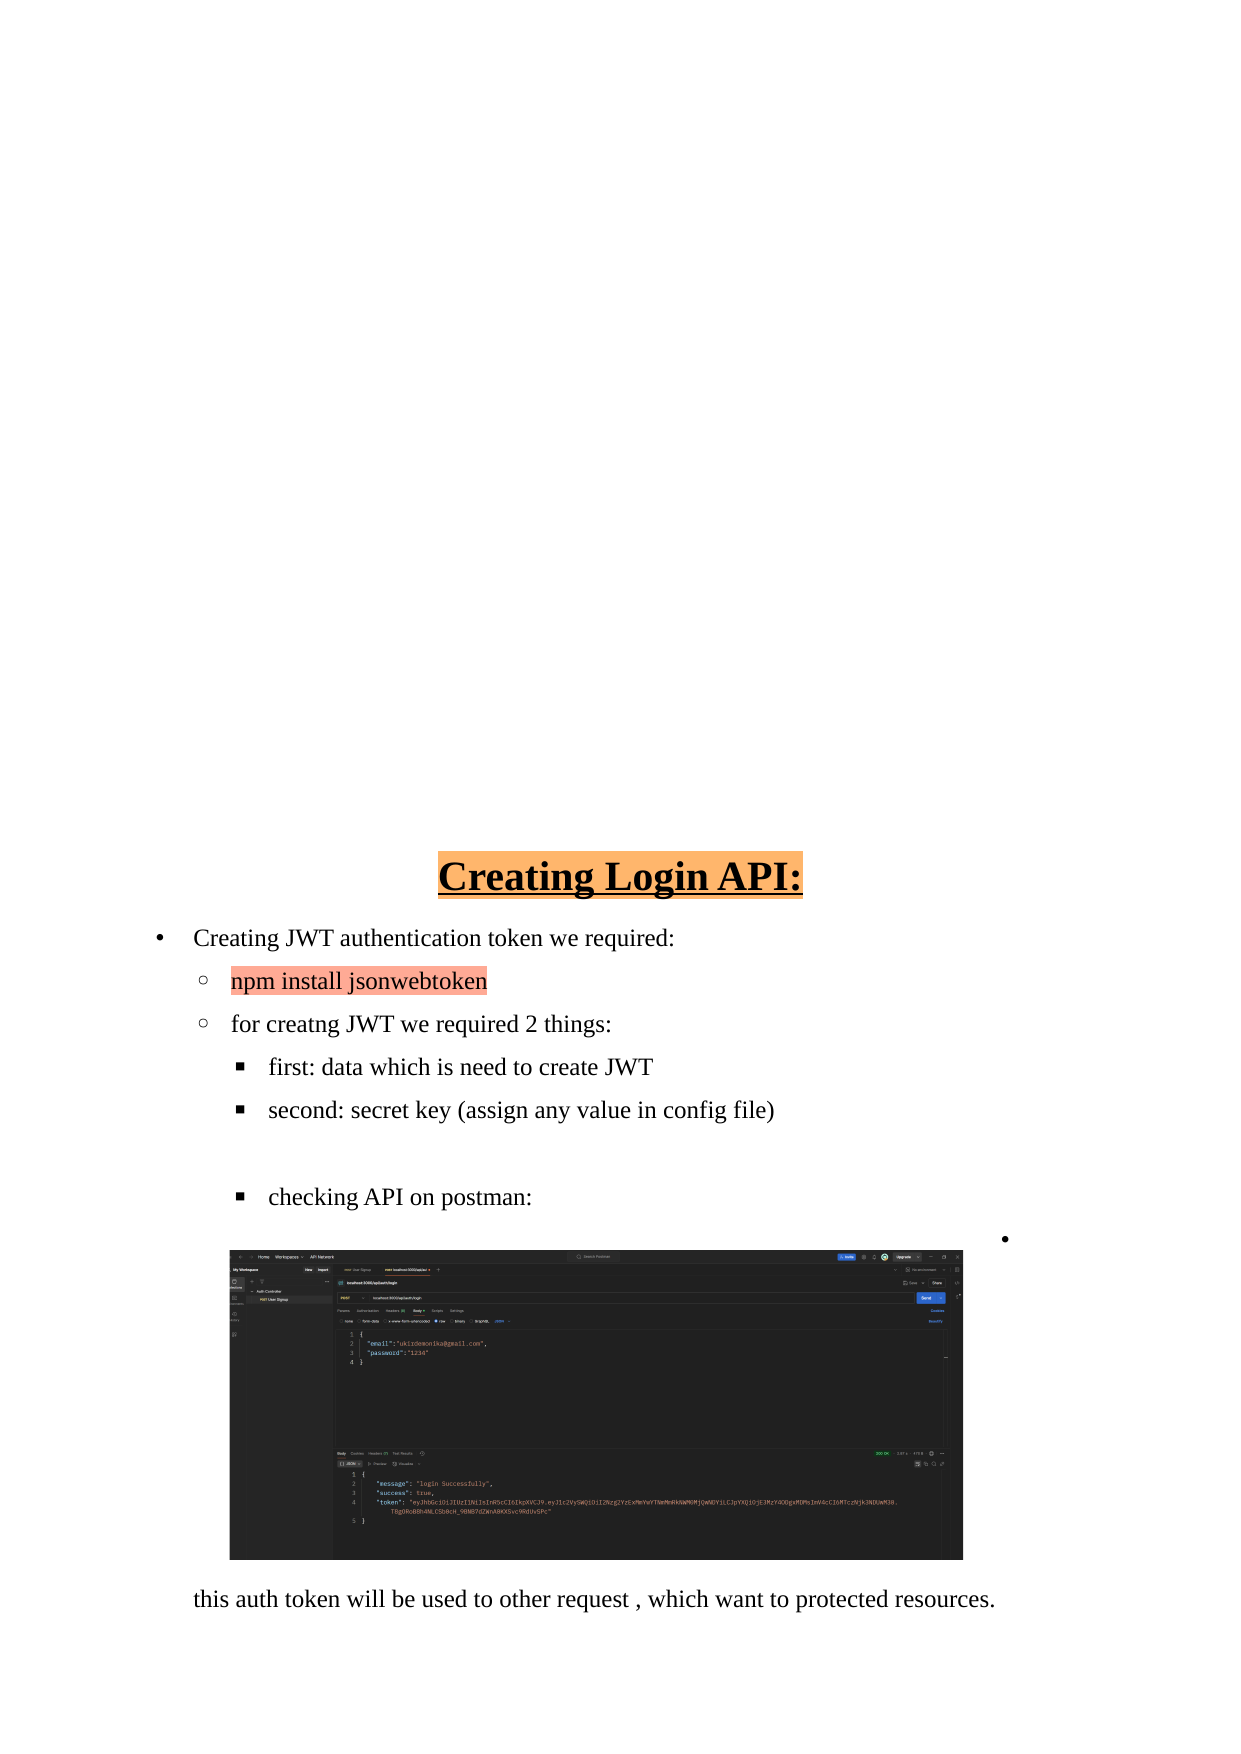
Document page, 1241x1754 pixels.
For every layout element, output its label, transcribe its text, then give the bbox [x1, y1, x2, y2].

list npm install jsonwebtoken [193, 966, 1122, 995]
list second: secret key (assign any value in config file) [231, 1096, 1122, 1124]
list checking API on postman: [231, 1182, 1122, 1211]
text Creating Login API: [118, 851, 1122, 899]
list this auth token will be used to other request , which want to protected resources. [156, 1225, 1122, 1613]
list Creating JWT authentication token we required: [156, 923, 1122, 952]
list for creatng JWT we required 2 things: [193, 1009, 1122, 1038]
list first: data which is need to create JWT [231, 1052, 1122, 1081]
